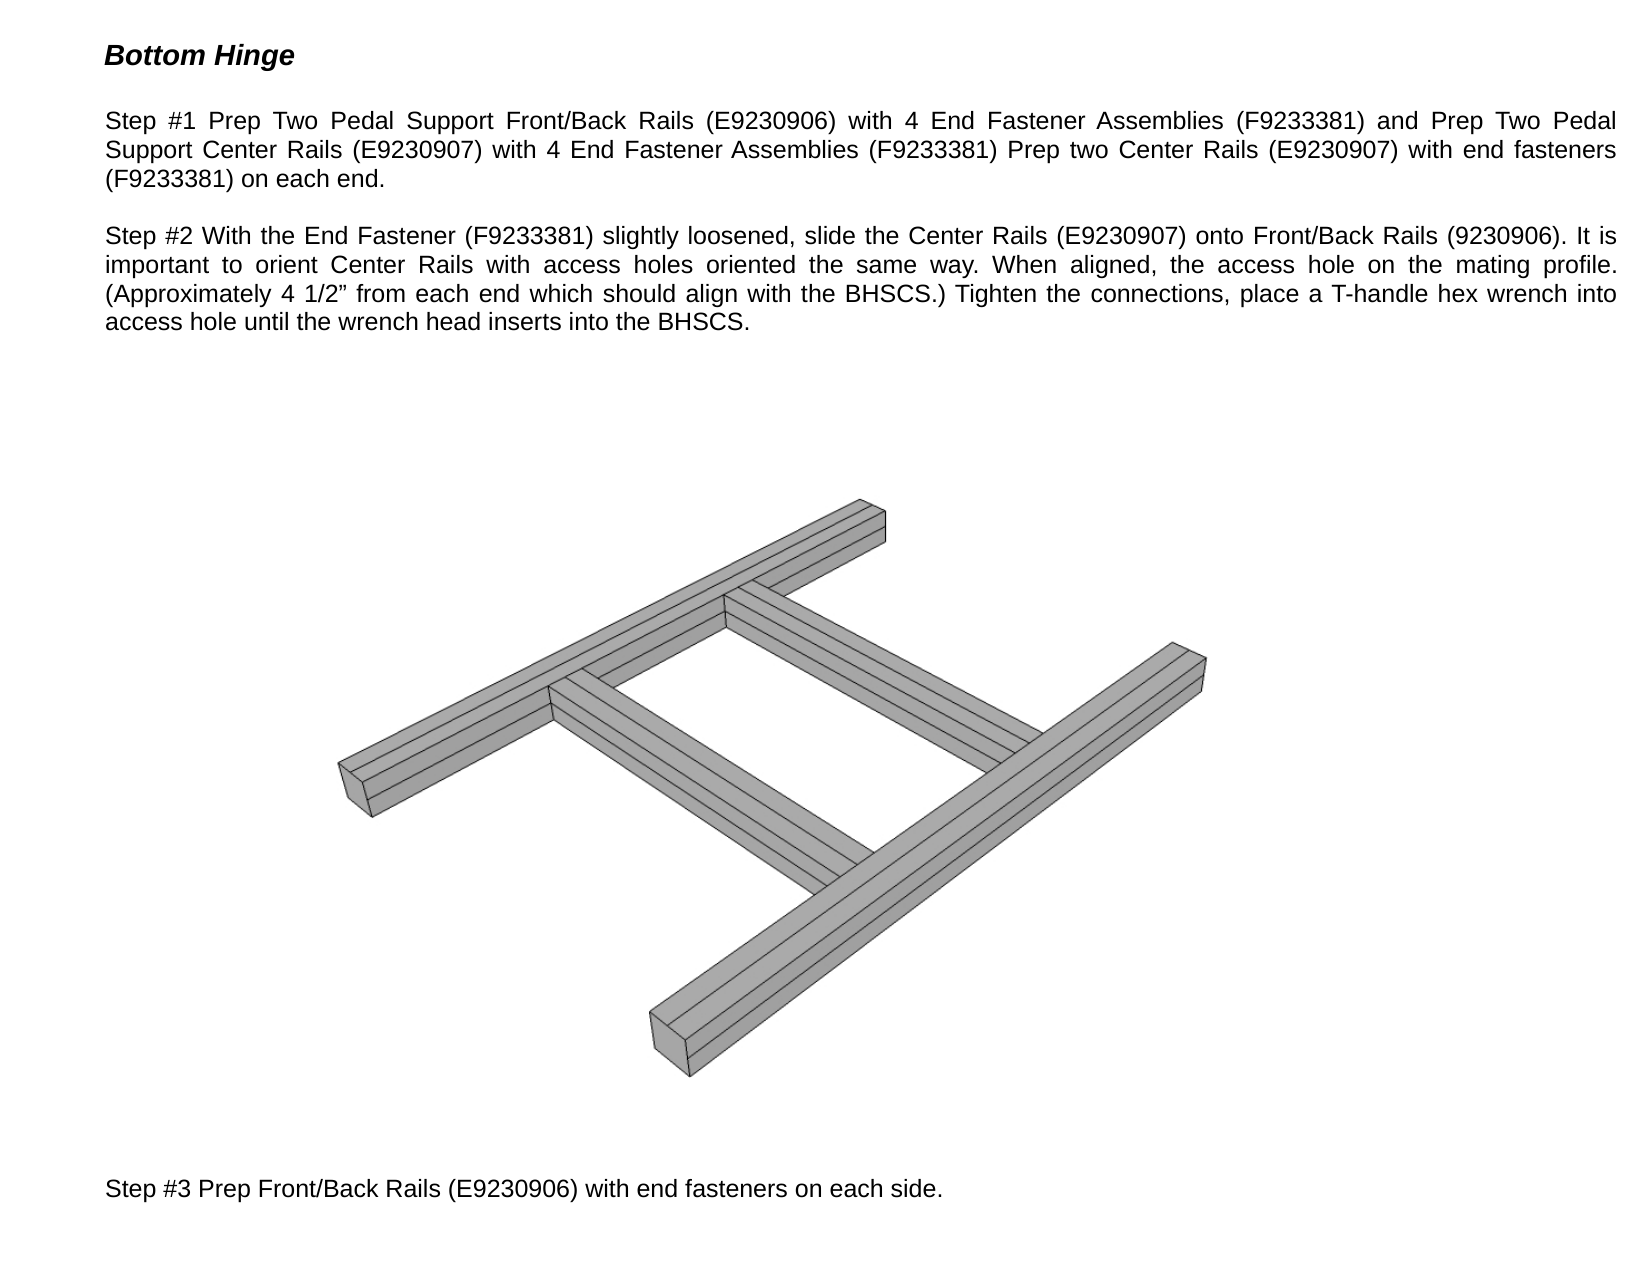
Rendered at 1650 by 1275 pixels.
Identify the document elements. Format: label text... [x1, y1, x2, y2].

picture [105, 336, 1650, 1146]
text Step #3 Prep Front/Back Rails (E9230906) with end fasteners on each side. [105, 1174, 1620, 1203]
text Step #2 With the End Fastener (F9233381) slightly loosened, slide the Center Rails (E9230907) onto Front/Back Rails (9230906). It is important to orient Center Rails with access holes oriented the same way. When aligned, the access hole on the mating profile. (Approximately 4 1/2” from each end which should align with the BHSCS.) Tighten the connections, place a T-handle hex wrench into access hole until the wrench head inserts into the BHSCS. [105, 221, 1620, 336]
text Step #1 Prep Two Pedal Support Front/Back Rails (E9230906) with 4 End Fastener Assemblies (F9233381) and Prep Two Pedal Support Center Rails (E9230907) with 4 End Fastener Assemblies (F9233381) Prep two Center Rails (E9230907) with end fasteners (F9233381) on each end. [105, 106, 1620, 192]
subtitle Bottom Hinge [30, 37, 1620, 71]
